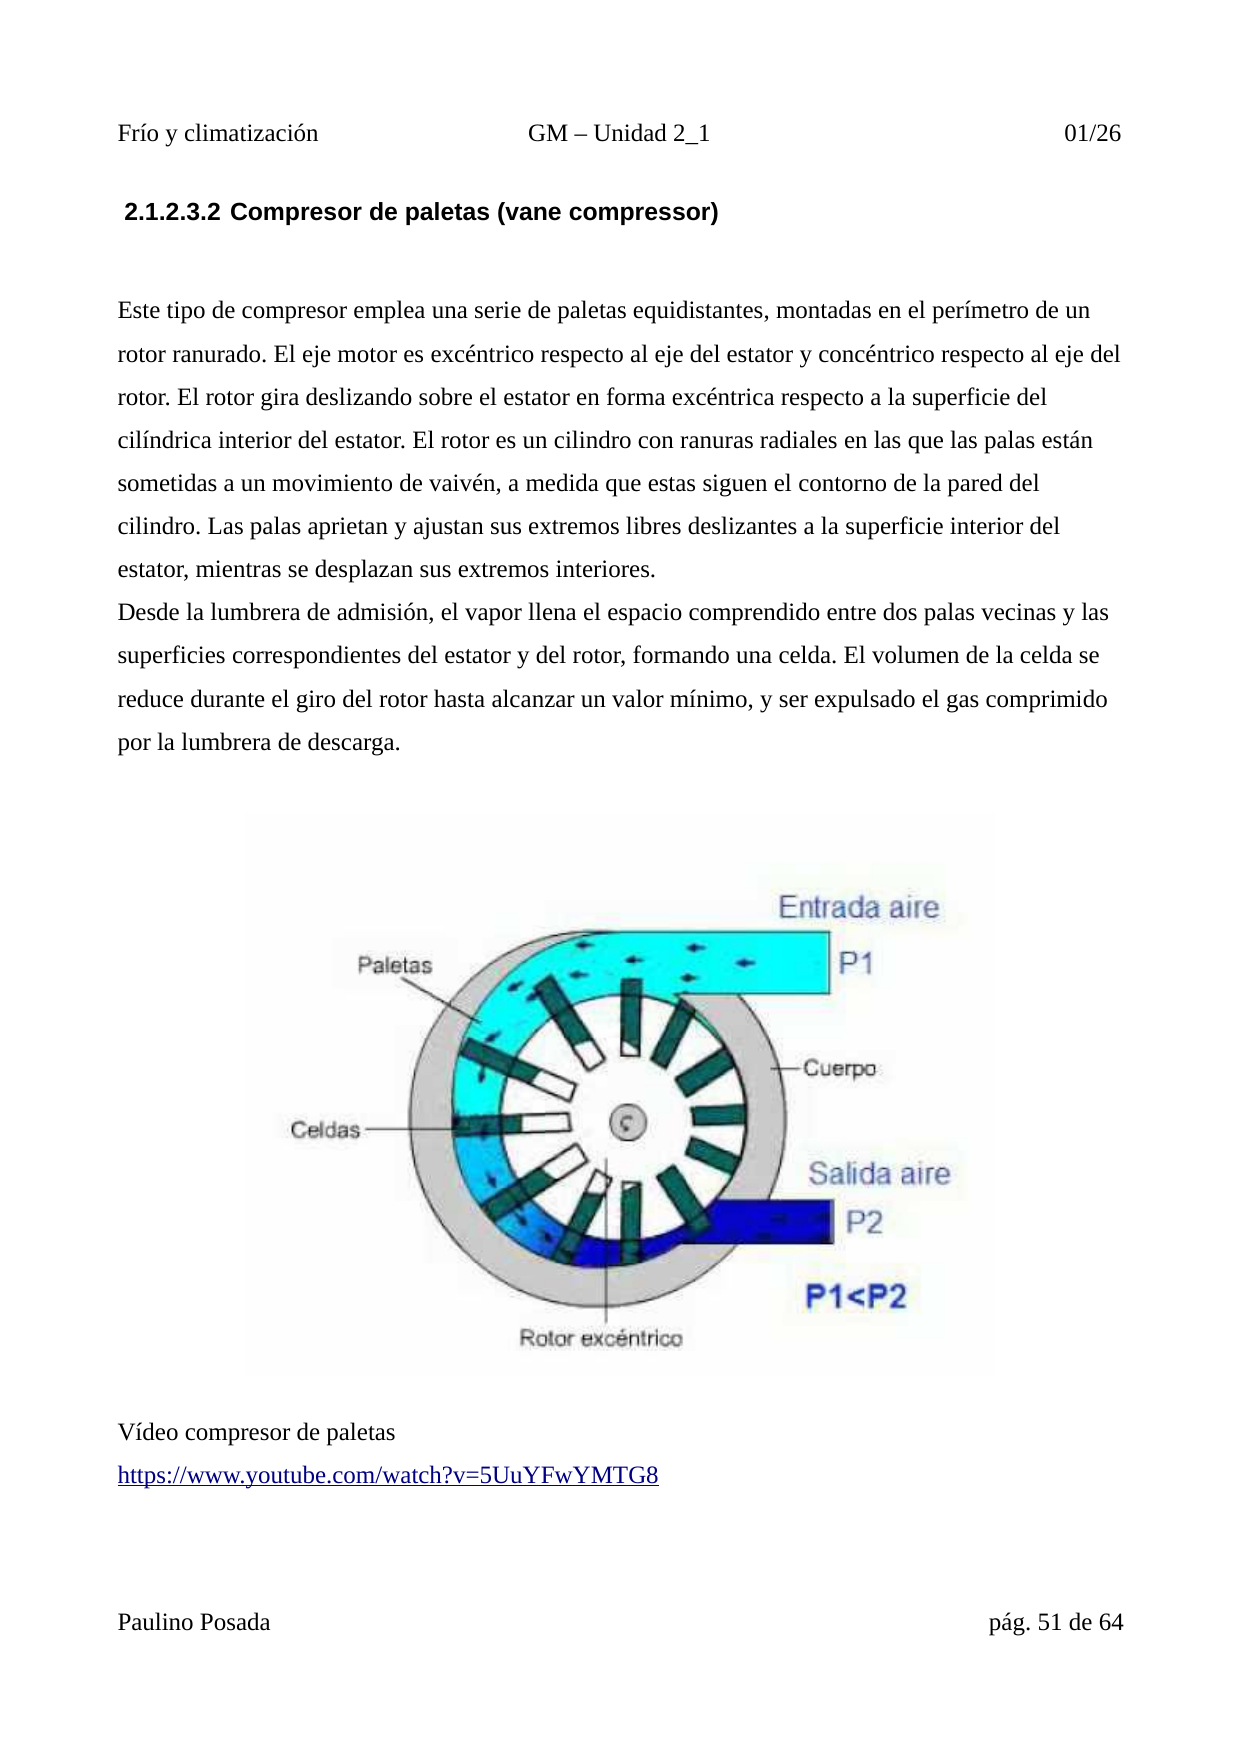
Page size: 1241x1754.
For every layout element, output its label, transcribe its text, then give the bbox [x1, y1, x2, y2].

text https://www.youtube.com/watch?v=5UuYFwYMTG8 [117, 1460, 1123, 1489]
text Este tipo de compresor emplea una serie de paletas equidistantes, montadas en el perímetro de un rotor ranurado. El eje motor es excéntrico respecto al eje del estator y concéntrico respecto al eje del rotor. El rotor gira deslizando sobre el estator en forma excéntrica respecto a la superficie del cilíndrica interior del estator. El rotor es un cilindro con ranuras radiales en las que las palas están sometidas a un movimiento de vaivén, a medida que estas siguen el contorno de la pared del cilindro. Las palas aprietan y ajustan sus extremos libres deslizantes a la superficie interior del estator, mientras se desplazan sus extremos interiores. [117, 296, 1123, 583]
subtitle Compresor de paletas (vane compressor) [117, 197, 1123, 226]
text Desde la lumbrera de admisión, el vapor llena el espacio comprendido entre dos palas vecinas y las superficies correspondientes del estator y del rotor, formando una celda. El volumen de la celda se reduce durante el giro del rotor hasta alcanzar un valor mínimo, y ser expulsado el gas comprimido por la lumbrera de descarga. [117, 597, 1123, 756]
text Vídeo compresor de paletas [117, 1417, 1123, 1446]
picture [245, 813, 996, 1376]
